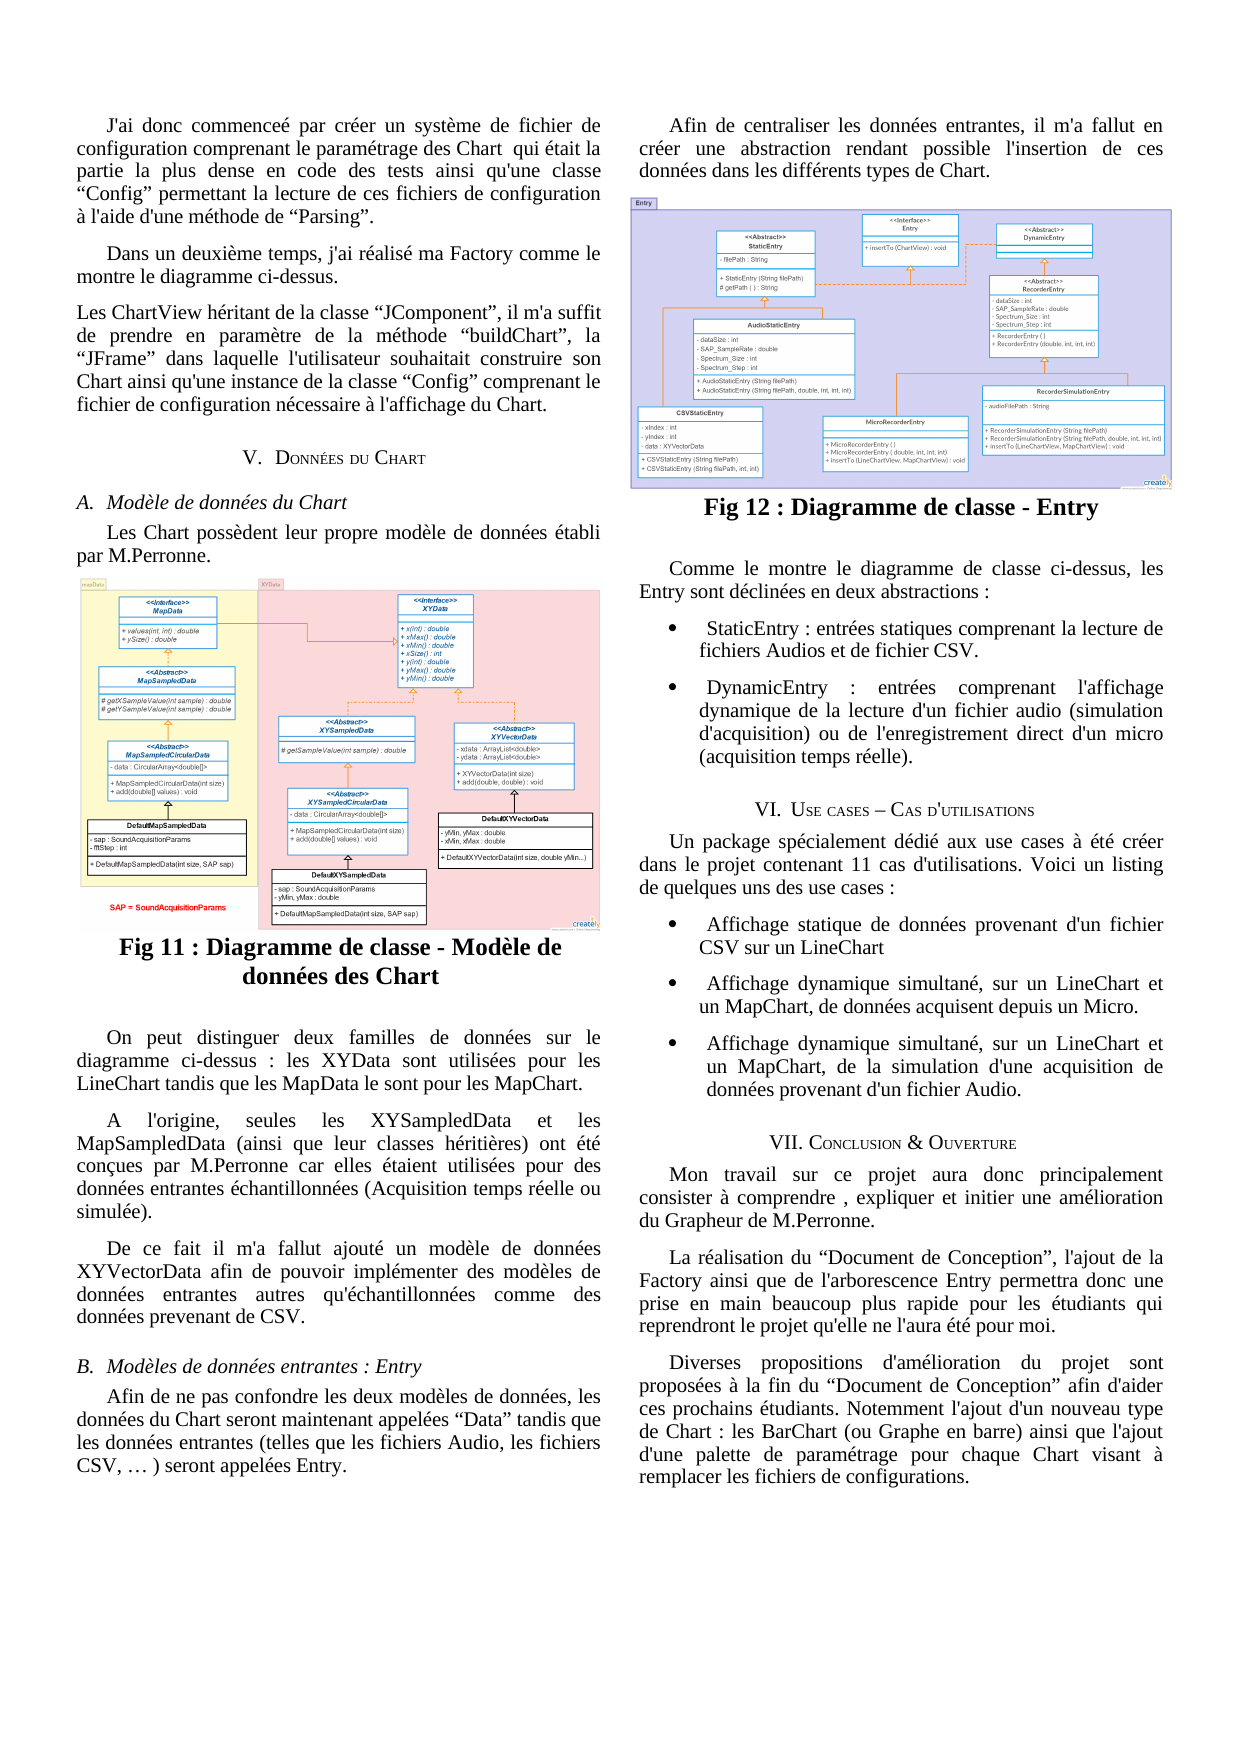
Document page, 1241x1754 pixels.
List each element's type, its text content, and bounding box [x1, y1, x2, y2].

text A l'origine, seules les XYSampledData et les MapSampledData (ainsi que leur classes héritières) ont été conçues par M.Perronne car elles étaient utilisées pour des données entrantes échantillonnées (Acquisition temps réelle ou simulée). [76, 1107, 601, 1223]
text Afin de ne pas confondre les deux modèles de données, les données du Chart seront maintenant appelées “Data” tandis que les données entrantes (telles que les fichiers Audio, les fichiers CSV, … ) seront appelées Entry. [76, 1384, 601, 1477]
list StaticEntry : entrées statiques comprenant la lecture de fichiers Audios et de fichier CSV. [669, 616, 1164, 662]
list Affichage dynamique simultané, sur un LineChart et un MapChart, de la simulation d'une acquisition de données provenant d'un fichier Audio. [669, 1031, 1164, 1101]
text J'ai donc commenceé par créer un système de fichier de configuration comprenant le paramétrage des Chart qui était la partie la plus dense en code des tests ainsi qu'une classe “Config” permettant la lecture de ces fichiers de configuration à l'aide d'une méthode de “Parsing”. [76, 112, 601, 228]
text Mon travail sur ce projet aura donc principalement consister à comprendre , expliquer et initier une amélioration du Grapheur de M.Perronne. [639, 1162, 1164, 1232]
subtitle Modèle de données du Chart [76, 490, 601, 514]
subtitle Données du Chart [76, 445, 601, 469]
subtitle Conclusion & Ouverture [639, 1130, 1164, 1154]
text Les ChartView héritant de la classe “JComponent”, il m'a suffit de prendre en paramètre de la méthode “buildChart”, la “JFrame” dans laquelle l'utilisateur souhaitait construire son Chart ainsi qu'une instance de la classe “Config” comprenant le fichier de configuration nécessaire à l'affichage du Chart. [76, 300, 601, 416]
text Un package spécialement dédié aux use cases à été créer dans le projet contenant 11 cas d'utilisations. Voici un listing de quelques uns des use cases : [639, 829, 1164, 899]
text Afin de centraliser les données entrantes, il m'a fallut en créer une abstraction rendant possible l'insertion de ces données dans les différents types de Chart. [639, 112, 1164, 182]
list Affichage dynamique simultané, sur un LineChart et un MapChart, de données acquisent depuis un Micro. [669, 971, 1164, 1018]
subtitle Modèles de données entrantes : Entry [76, 1353, 601, 1378]
text Diverses propositions d'amélioration du projet sont proposées à la fin du “Document de Conception” afin d'aider ces prochains étudiants. Notemment l'ajout d'un nouveau type de Chart : les BarChart (ou Graphe en barre) ainsi que l'ajout d'une palette de paramétrage pour chaque Chart visant à remplacer les fichiers de configurations. [639, 1350, 1164, 1488]
text Comme le montre le diagramme de classe ci-dessus, les Entry sont déclinées en deux abstractions : [639, 556, 1164, 603]
text Fig 11 : Diagramme de classe - Modèle de données des Chart [78, 933, 603, 990]
text Dans un deuxième temps, j'ai réalisé ma Factory comme le montre le diagramme ci-dessus. [76, 241, 601, 288]
list DynamicEntry : entrées comprenant l'affichage dynamique de la lecture d'un fichier audio (simulation d'acquisition) ou de l'enregistrement direct d'un micro (acquisition temps réelle). [669, 675, 1164, 768]
text On peut distinguer deux familles de données sur le diagramme ci-dessus : les XYData sont utilisées pour les LineChart tandis que les MapData le sont pour les MapChart. [76, 1025, 601, 1095]
text De ce fait il m'a fallut ajouté un modèle de données XYVectorData afin de pouvoir implémenter des modèles de données entrantes autres qu'échantillonnées comme des données prevenant de CSV. [76, 1236, 601, 1328]
list Affichage statique de données provenant d'un fichier CSV sur un LineChart [669, 912, 1164, 959]
text Les Chart possèdent leur propre modèle de données établi par M.Perronne. [76, 520, 601, 567]
text Fig 12 : Diagramme de classe - Entry [628, 492, 1174, 521]
picture [627, 195, 1175, 492]
text La réalisation du “Document de Conception”, l'ajout de la Factory ainsi que de l'arborescence Entry permettra donc une prise en main beaucoup plus rapide pour les étudiants qui reprendront le projet qu'elle ne l'aura été pour moi. [639, 1244, 1164, 1337]
subtitle Use cases – Cas d'utilisations [639, 797, 1164, 821]
picture [77, 575, 603, 933]
